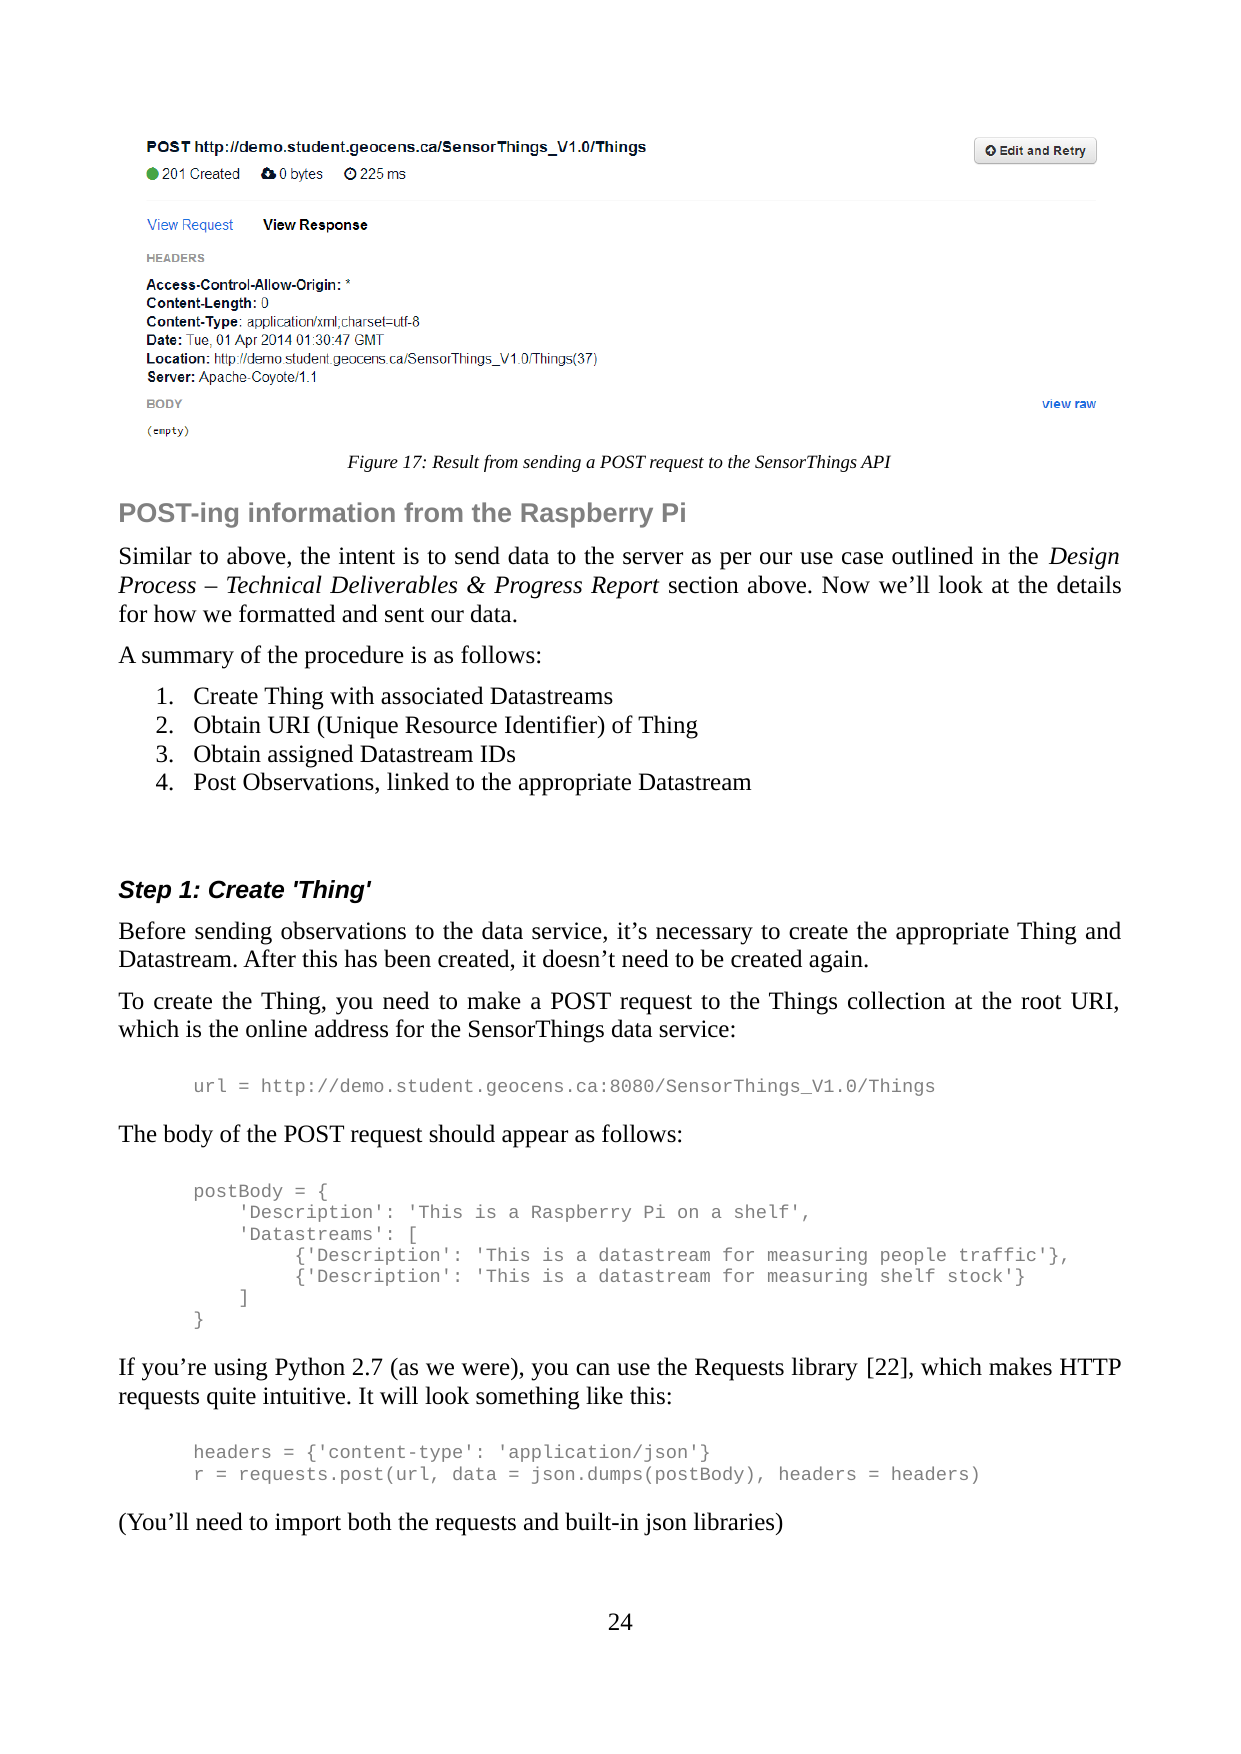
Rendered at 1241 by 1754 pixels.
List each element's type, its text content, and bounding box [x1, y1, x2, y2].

text ] [193, 1288, 1122, 1309]
text headers = {'content-type': 'application/json'} [193, 1443, 1122, 1464]
text postBody = { [193, 1182, 1122, 1203]
subtitle Step 1: Create 'Thing' [118, 875, 1122, 903]
list Create Thing with associated Datastreams [155, 681, 1047, 710]
list Obtain assigned Datastream IDs [155, 739, 1047, 767]
text 'Datastreams': [ [193, 1224, 1122, 1246]
text url = http://demo.student.geocens.ca:8080/SensorThings_V1.0/Things [193, 1077, 1122, 1098]
text The body of the POST request should appear as follows: [118, 1119, 1122, 1148]
text {'Description': 'This is a datastream for measuring shelf stock'} [193, 1267, 1122, 1288]
text r = requests.post(url, data = json.dumps(postBody), headers = headers) [193, 1464, 1122, 1486]
text A summary of the procedure is as follows: [118, 640, 1122, 669]
text Figure 17: Result from sending a POST request to the SensorThings API [118, 451, 1122, 472]
text If you’re using Python 2.7 (as we were), you can use the Requests library [22], which makes HTTP requests quite intuitive. It will look something like this: [118, 1352, 1122, 1409]
picture [118, 130, 1123, 451]
list Post Observations, linked to the appropriate Datastream [155, 767, 1047, 796]
text (You’ll need to import both the requests and built-in json libraries) [118, 1507, 1122, 1536]
text Before sending observations to the data service, it’s necessary to create the appropriate Thing and Datastream. After this has been created, it doesn’t need to be created again. [118, 916, 1122, 973]
text } [193, 1309, 1122, 1331]
list Obtain URI (Unique Resource Identifier) of Thing [155, 710, 1047, 739]
subtitle POST-ing information from the Raspberry Pi [118, 497, 1122, 529]
text 'Description': 'This is a Raspberry Pi on a shelf', [193, 1203, 1122, 1224]
text {'Description': 'This is a datastream for measuring people traffic'}, [193, 1246, 1122, 1267]
text To create the Thing, you need to make a POST request to the Things collection at the root URI, which is the online address for the SensorThings data service: [118, 986, 1122, 1043]
text Similar to above, the intent is to send data to the server as per our use case outlined in the Design Process – Technical Deliverables & Progress Report section above. Now we’ll look at the details for how we formatted and sent our data. [118, 541, 1122, 627]
